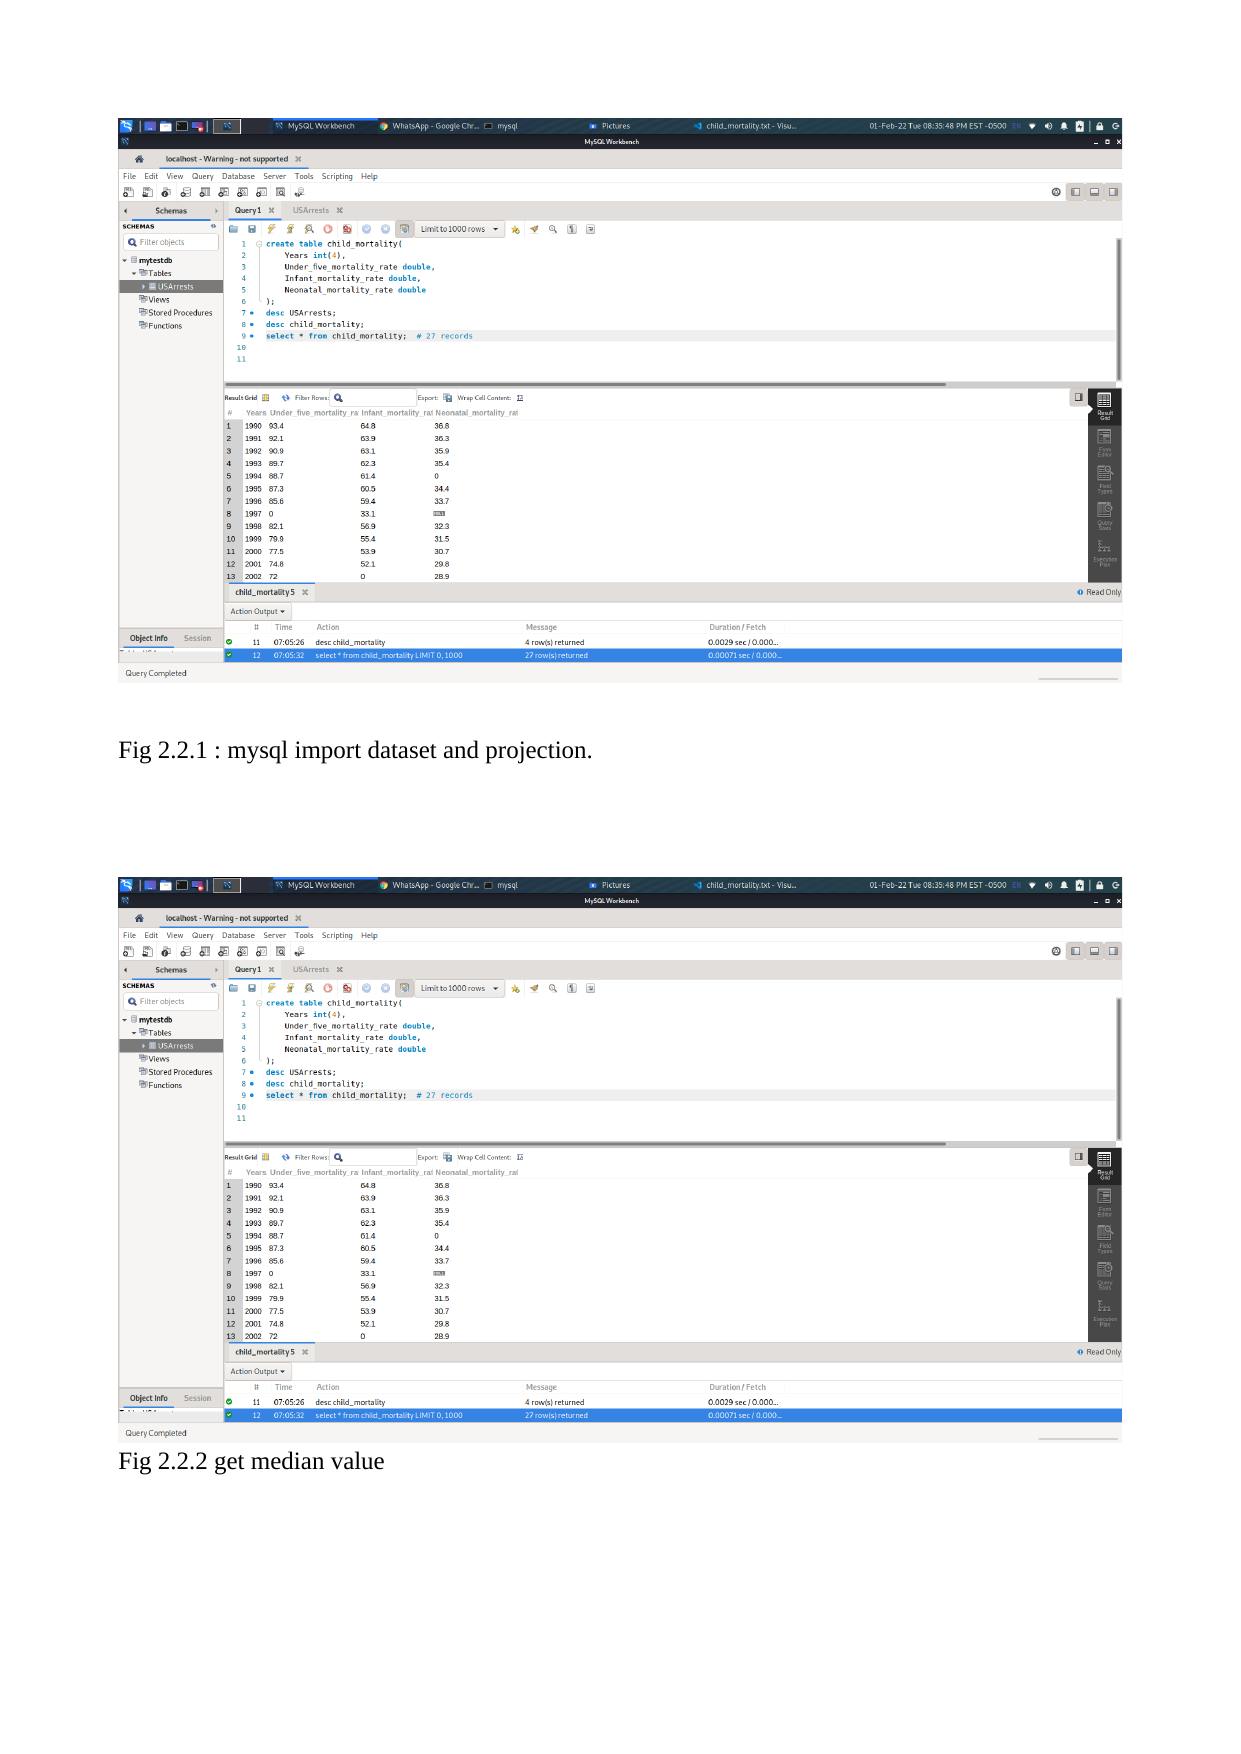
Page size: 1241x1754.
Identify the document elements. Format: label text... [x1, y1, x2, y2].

text Fig 2.2.2 get median value [118, 1443, 1122, 1475]
picture [118, 118, 1123, 683]
picture [118, 877, 1123, 1443]
text Fig 2.2.1 : mysql import dataset and projection. [118, 735, 1122, 763]
